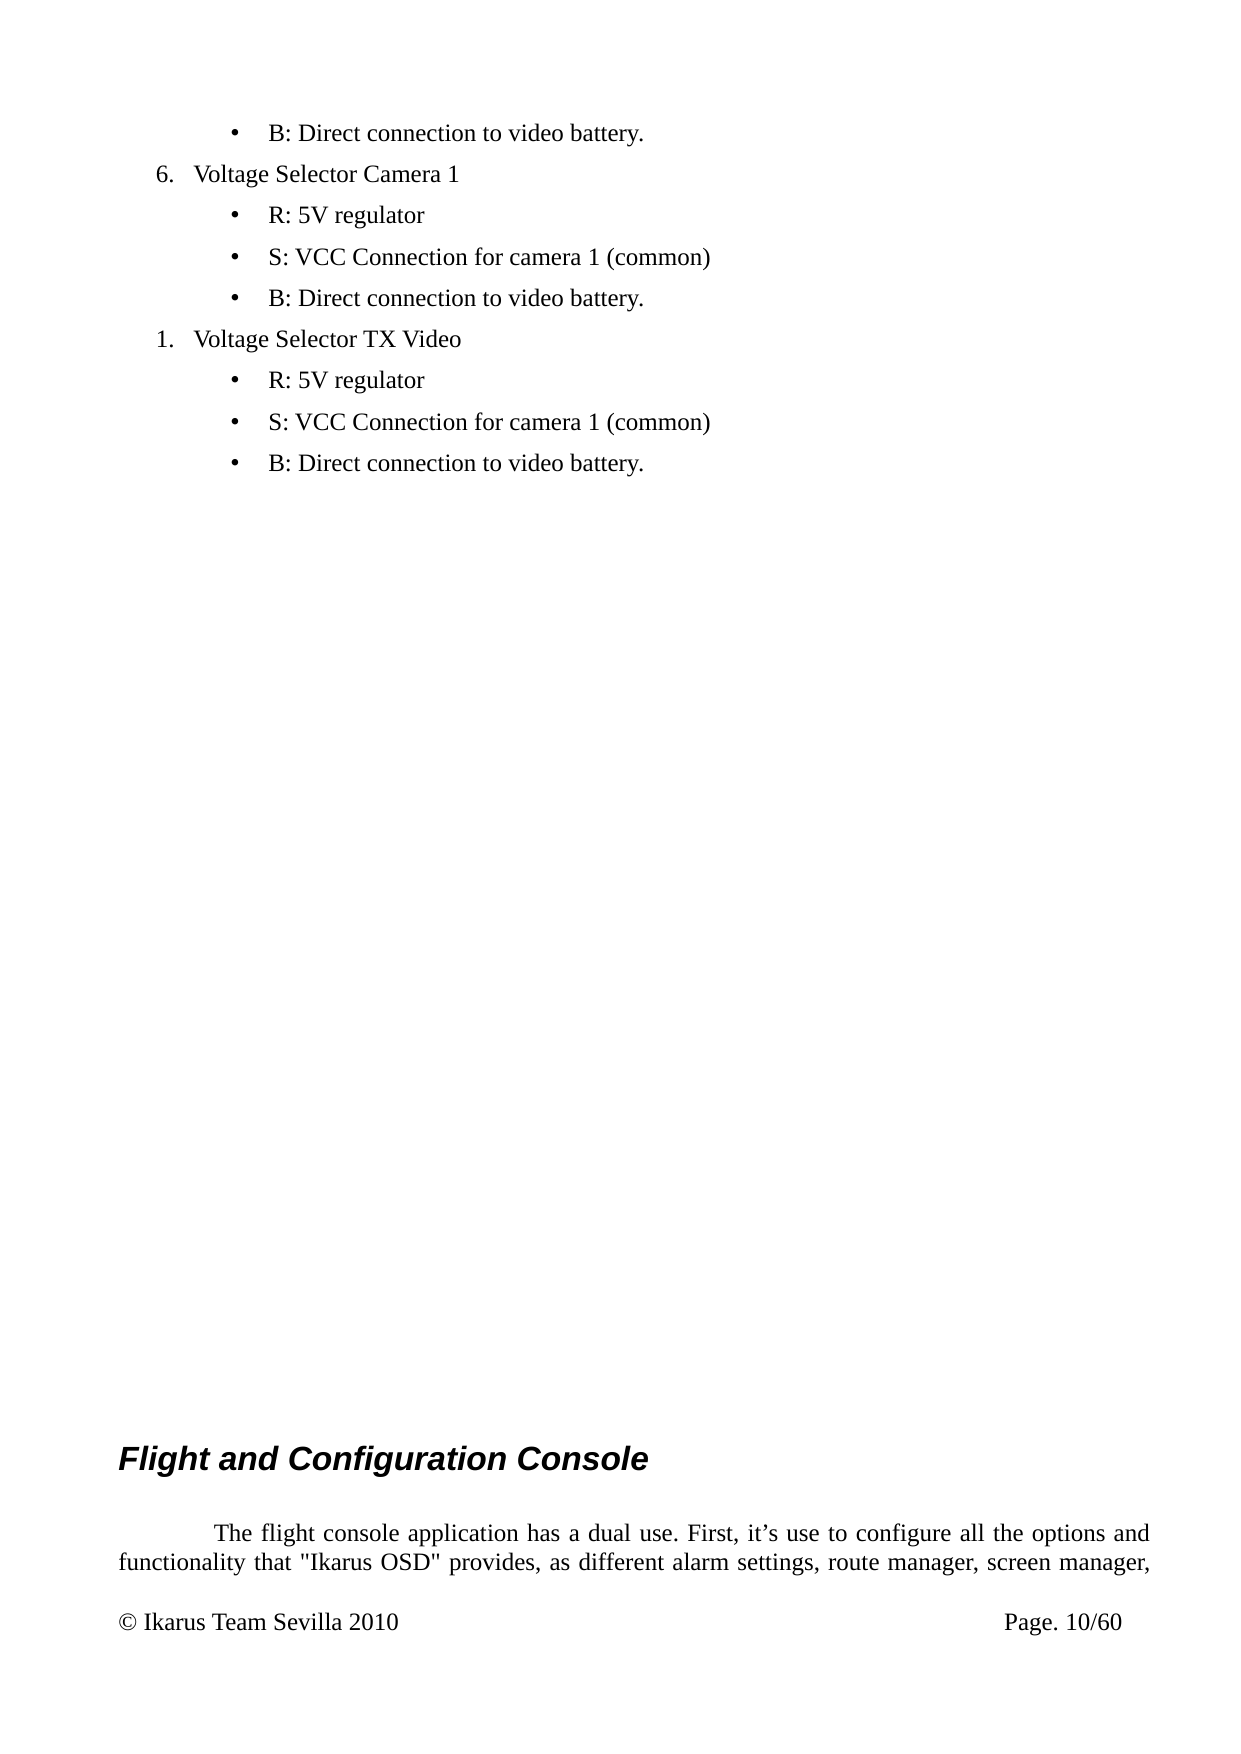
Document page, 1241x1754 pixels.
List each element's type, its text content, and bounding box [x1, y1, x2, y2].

list B: Direct connection to video battery. [231, 448, 1152, 477]
list R: 5V regulator [231, 366, 1152, 394]
list S: VCC Connection for camera 1 (common) [231, 242, 1152, 271]
text The flight console application has a dual use. First, it’s use to configure all the options and functionality that "Ikarus OSD" provides, as different alarm settings, route manager, screen manager, [118, 1518, 1152, 1576]
list Voltage Selector TX Video [156, 324, 1152, 353]
list B: Direct connection to video battery. [231, 283, 1152, 312]
list R: 5V regulator [231, 201, 1152, 229]
list S: VCC Connection for camera 1 (common) [231, 407, 1152, 436]
list Voltage Selector Camera 1 [156, 159, 1152, 188]
list B: Direct connection to video battery. [231, 118, 1152, 147]
subtitle Flight and Configuration Console [118, 1438, 1152, 1477]
